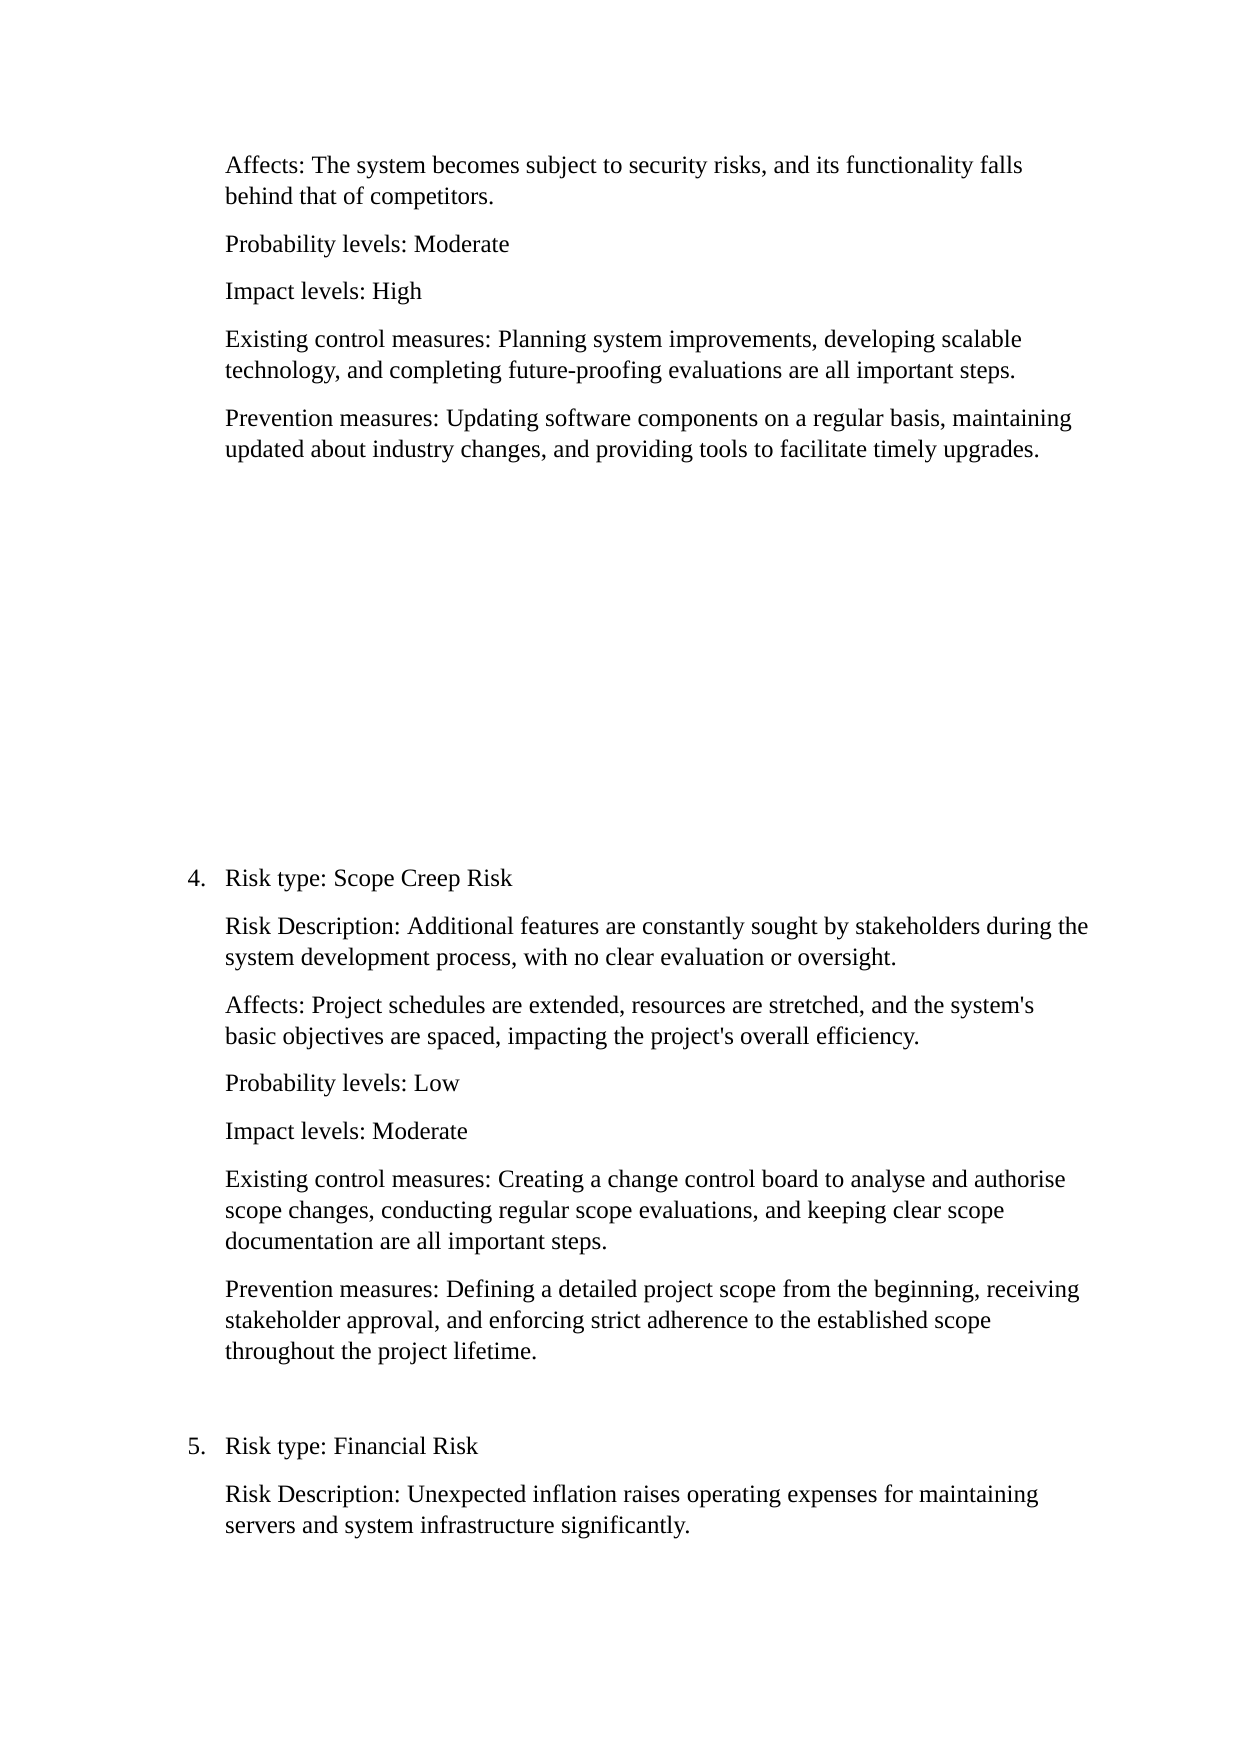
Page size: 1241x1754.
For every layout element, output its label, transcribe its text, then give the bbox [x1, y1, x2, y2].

text Affects: The system becomes subject to security risks, and its functionality falls behind that of competitors. [225, 150, 1090, 210]
text Prevention measures: Updating software components on a regular basis, maintaining updated about industry changes, and providing tools to facilitate timely upgrades. [225, 403, 1090, 463]
text Prevention measures: Defining a detailed project scope from the beginning, receiving stakeholder approval, and enforcing strict adherence to the established scope throughout the project lifetime. [225, 1274, 1090, 1364]
text Impact levels: Moderate [150, 1116, 1090, 1145]
text Probability levels: Moderate [150, 229, 1090, 257]
list Risk type: Scope Creep Risk [187, 863, 1090, 892]
text Risk Description: Additional features are constantly sought by stakeholders during the system development process, with no clear evaluation or oversight. [225, 911, 1090, 971]
text Impact levels: High [150, 276, 1090, 305]
text Affects: Project schedules are extended, resources are stretched, and the system's basic objectives are spaced, impacting the project's overall efficiency. [225, 990, 1090, 1049]
text Risk Description: Unexpected inflation raises operating expenses for maintaining servers and system infrastructure significantly. [225, 1479, 1090, 1539]
text Existing control measures: Creating a change control board to analyse and authorise scope changes, conducting regular scope evaluations, and keeping clear scope documentation are all important steps. [225, 1164, 1090, 1255]
text Probability levels: Low [150, 1068, 1090, 1097]
list Risk type: Financial Risk [187, 1431, 1090, 1460]
text Existing control measures: Planning system improvements, developing scalable technology, and completing future-proofing evaluations are all important steps. [225, 324, 1090, 384]
